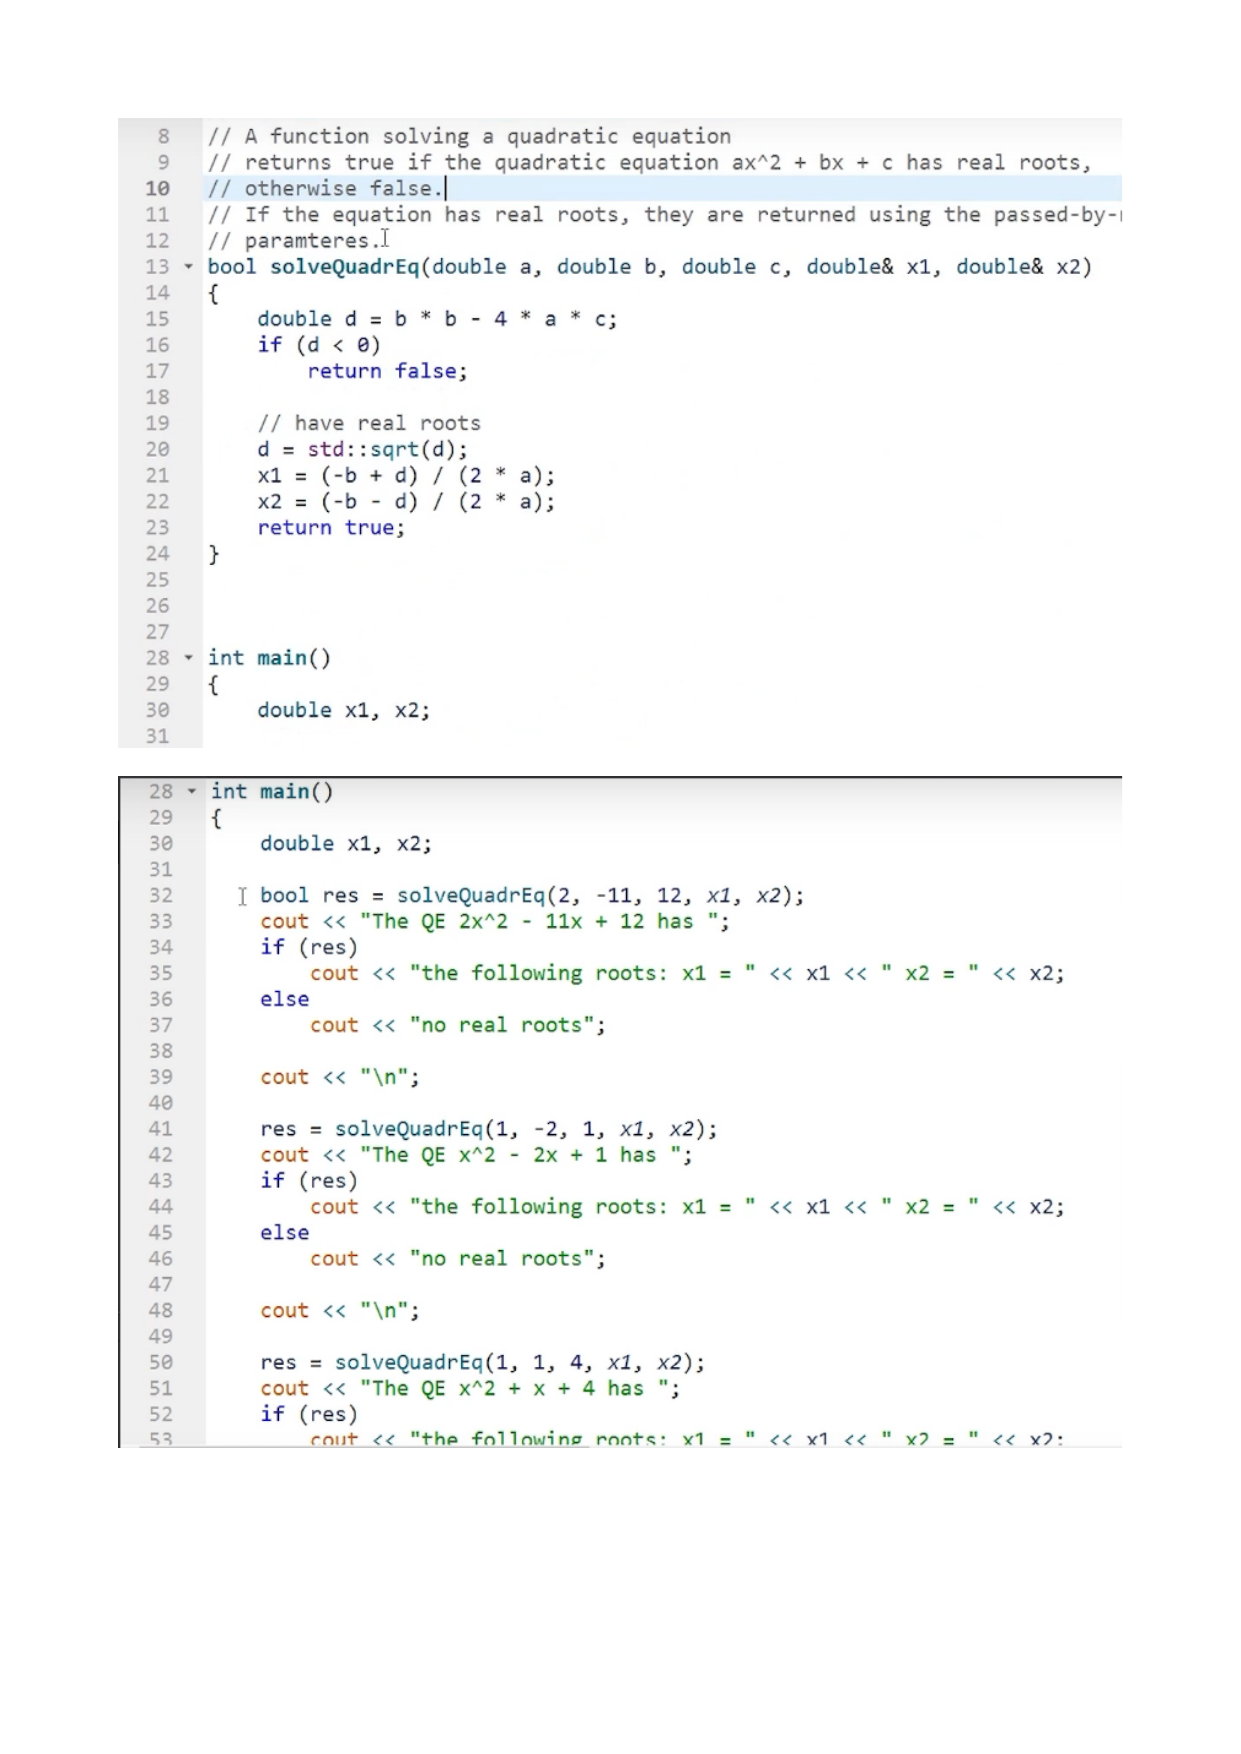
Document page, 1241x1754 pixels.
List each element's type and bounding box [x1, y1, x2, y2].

picture [118, 776, 1123, 1448]
picture [118, 118, 1123, 748]
